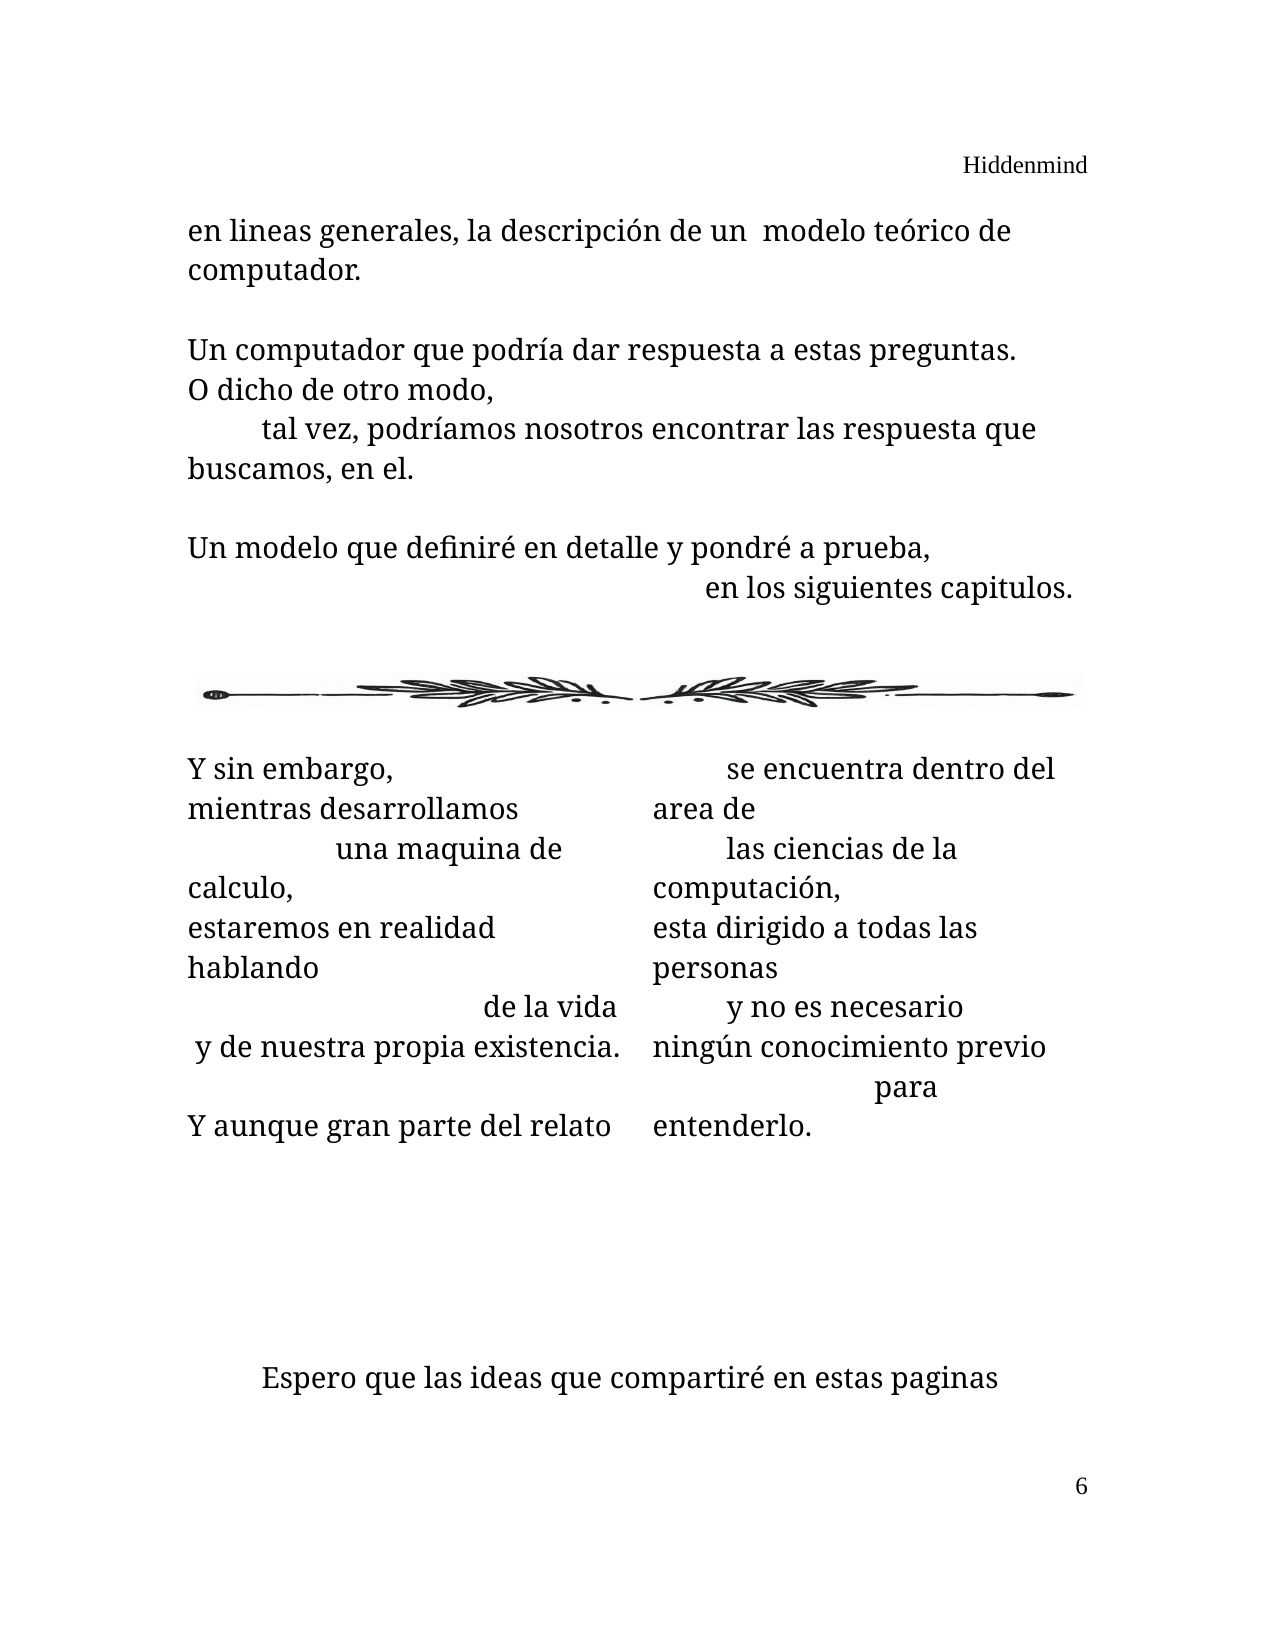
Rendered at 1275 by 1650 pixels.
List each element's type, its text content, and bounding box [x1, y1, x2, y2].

text Espero que las ideas que compartiré en estas paginas [187, 1358, 1087, 1397]
text Un computador que podría dar respuesta a estas preguntas. [187, 329, 1087, 369]
text estaremos en realidad hablando [187, 907, 622, 987]
text Y sin embargo, [187, 748, 622, 788]
text de la vida [187, 987, 622, 1026]
text para entenderlo. [652, 1066, 1087, 1145]
text y no es necesario [652, 987, 1087, 1026]
text una maquina de calculo, [187, 828, 622, 907]
picture [193, 672, 1083, 709]
text y de nuestra propia existencia. [187, 1026, 622, 1066]
text O dicho de otro modo, [187, 369, 1087, 408]
text Y aunque gran parte del relato [187, 1106, 622, 1145]
text mientras desarrollamos [187, 788, 622, 828]
text tal vez, podríamos nosotros encontrar las respuesta que buscamos, en el. [187, 408, 1087, 488]
text las ciencias de la computación, [652, 828, 1087, 907]
text esta dirigido a todas las personas [652, 907, 1087, 987]
text Un modelo que definiré en detalle y pondré a prueba, [187, 527, 1087, 567]
text ningún conocimiento previo [652, 1026, 1087, 1066]
text se encuentra dentro del area de [652, 748, 1087, 828]
text en lineas generales, la descripción de un modelo teórico de computador. [187, 210, 1087, 289]
text en los siguientes capitulos. [187, 567, 1087, 607]
